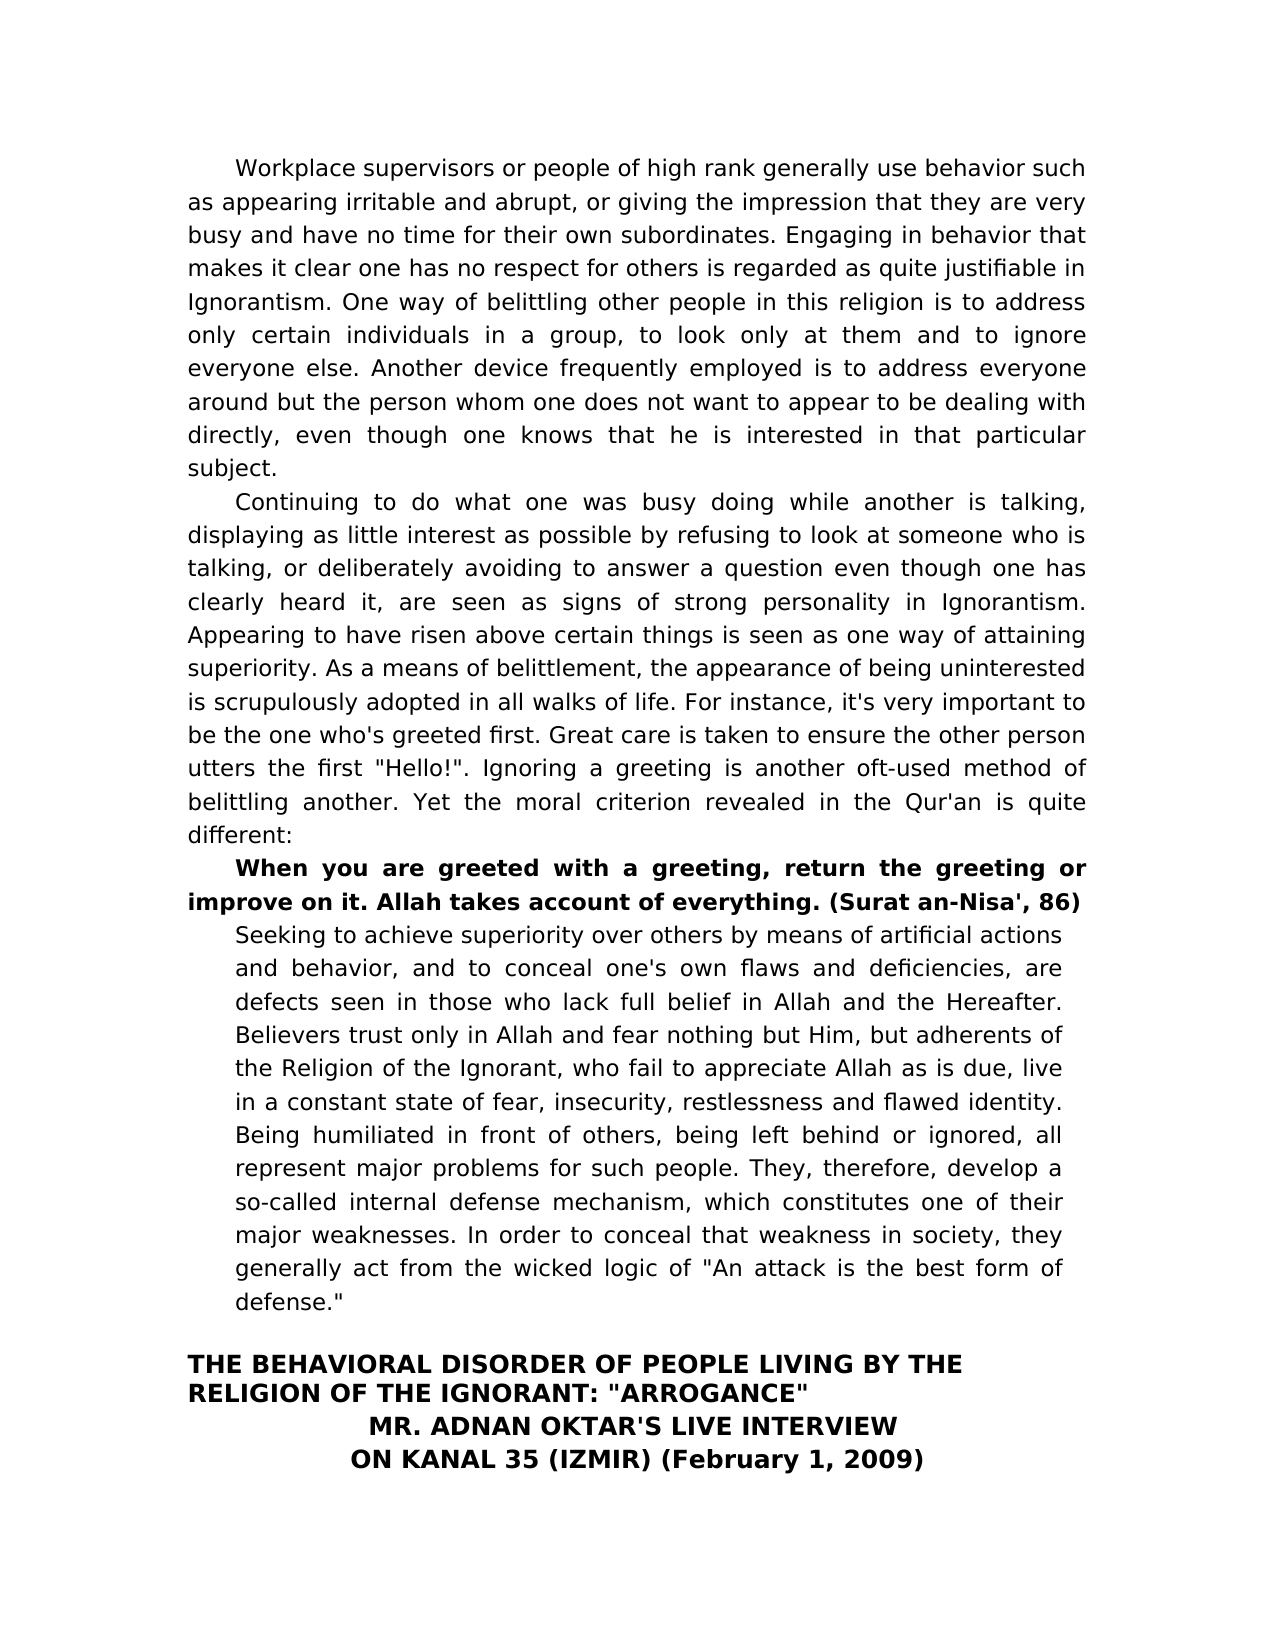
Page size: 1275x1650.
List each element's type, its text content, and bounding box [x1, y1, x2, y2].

text When you are greeted with a greeting, return the greeting or improve on it. Allah takes account of everything. (Surat an-Nisa', 86) [187, 850, 1087, 917]
text Continuing to do what one was busy doing while another is talking, displaying as little interest as possible by refusing to look at someone who is talking, or deliberately avoiding to answer a question even though one has clearly heard it, are seen as signs of strong personality in Ignorantism. Appearing to have risen above certain things is seen as one way of attaining superiority. As a means of belittlement, the appearance of being uninterested is scrupulously adopted in all walks of life. For instance, it's very important to be the one who's greeted first. Great care is taken to ensure the other person utters the first "Hello!". Ignoring a greeting is another oft-used method of belittling another. Yet the moral criterion revealed in the Qur'an is quite different: [187, 483, 1087, 850]
text Workplace supervisors or people of high rank generally use behavior such as appearing irritable and abrupt, or giving the impression that they are very busy and have no time for their own subordinates. Engaging in behavior that makes it clear one has no respect for others is regarded as quite justifiable in Ignorantism. One way of belittling other people in this religion is to address only certain individuals in a group, to look only at them and to ignore everyone else. Another device frequently employed is to address everyone around but the person whom one does not want to appear to be dealing with directly, even though one knows that he is interested in that particular subject. [187, 150, 1087, 483]
text MR. ADNAN OKTAR'S LIVE INTERVIEW ON KANAL 35 (IZMIR) (February 1, 2009) [187, 1408, 1087, 1475]
text THE BEHAVIORAL DISORDER OF PEOPLE LIVING BY THE RELIGION OF THE IGNORANT: "ARROGANCE" [187, 1350, 1087, 1408]
text Seeking to achieve superiority over others by means of artificial actions and behavior, and to conceal one's own flaws and deficiencies, are defects seen in those who lack full belief in Allah and the Hereafter. Believers trust only in Allah and fear nothing but Him, but adherents of the Religion of the Ignorant, who fail to appreciate Allah as is due, live in a constant state of fear, insecurity, restlessness and flawed identity. Being humiliated in front of others, being left behind or ignored, all represent major problems for such people. They, therefore, develop a so-called internal defense mechanism, which constitutes one of their major weaknesses. In order to conceal that weakness in society, they generally act from the wicked logic of "An attack is the best form of defense." [235, 917, 1064, 1317]
